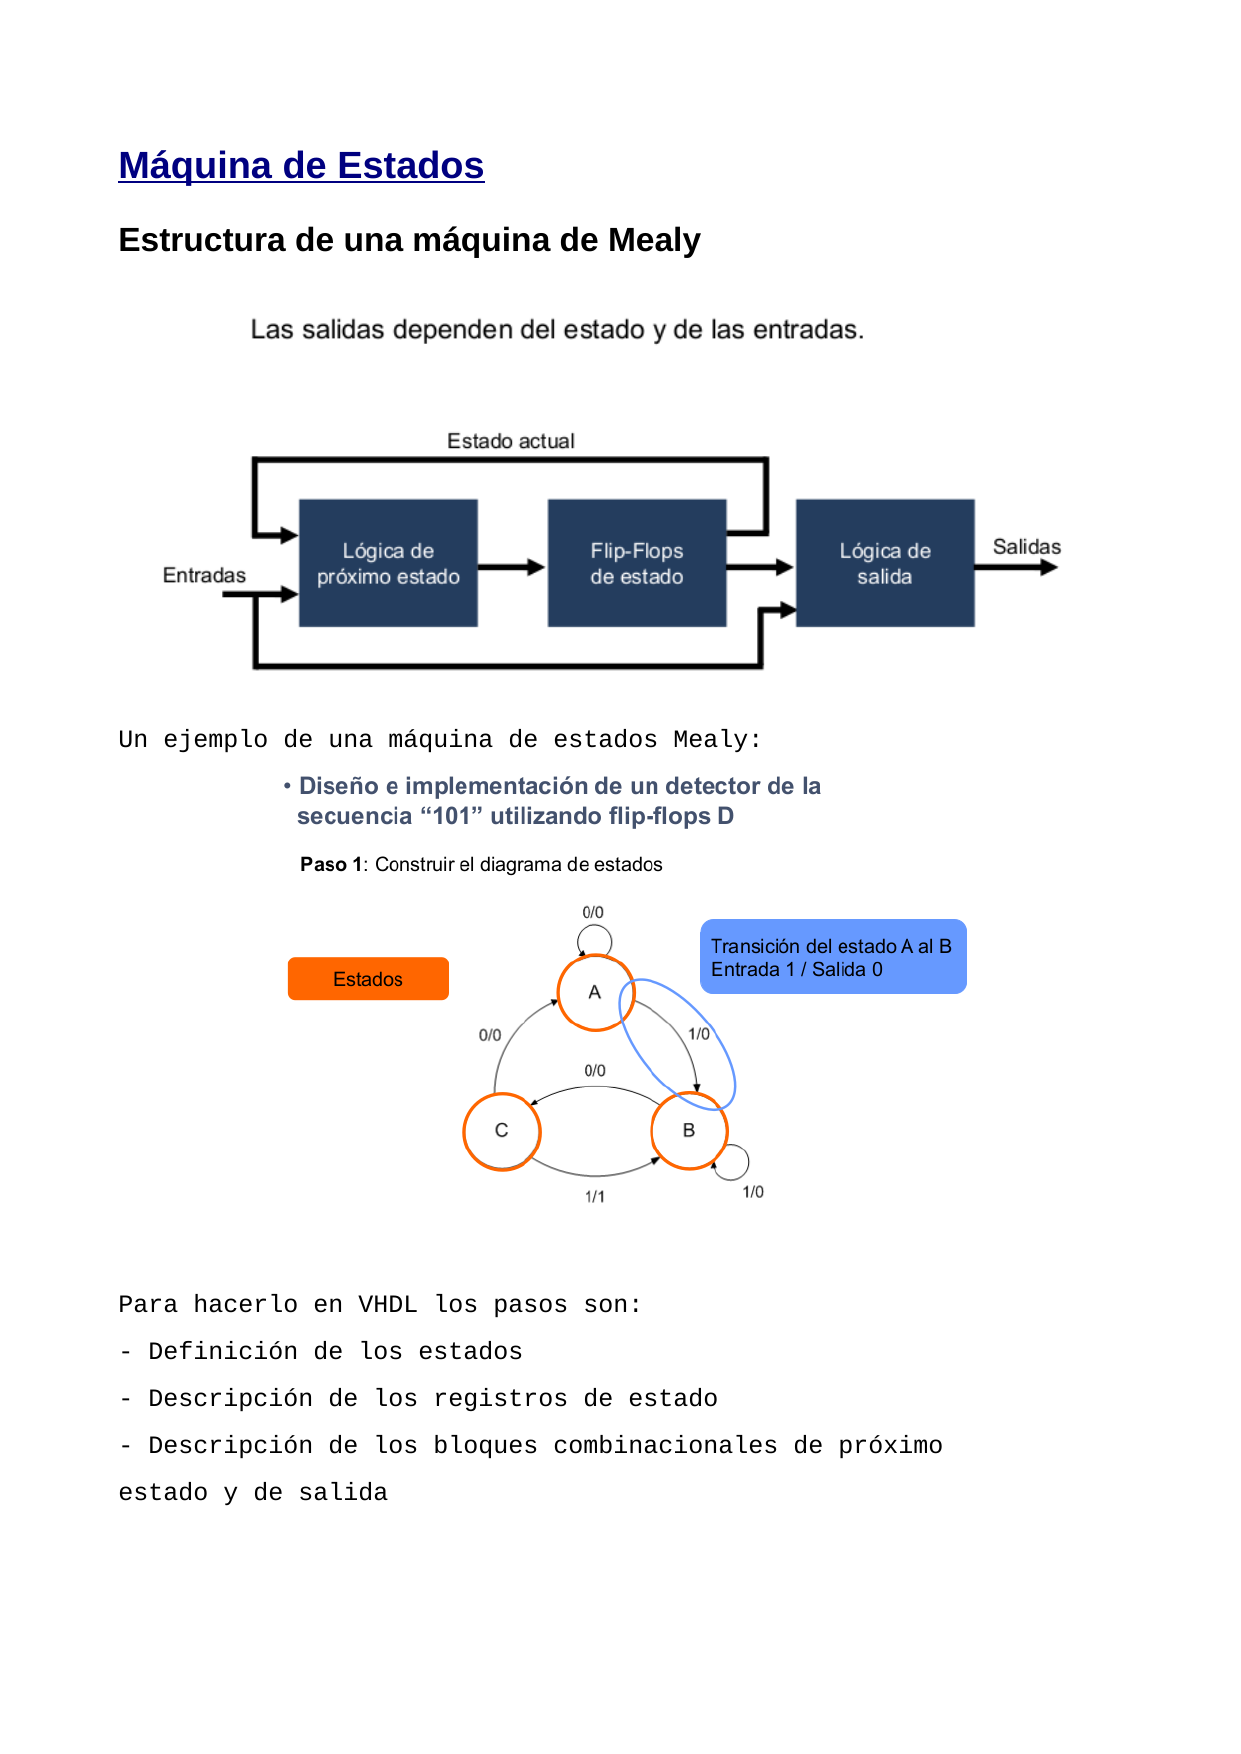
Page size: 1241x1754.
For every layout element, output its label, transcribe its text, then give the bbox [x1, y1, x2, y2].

text - Descripción de los bloques combinacionales de próximo [118, 1433, 1122, 1461]
text estado y de salida [118, 1480, 1122, 1508]
picture [152, 306, 1077, 676]
text Para hacerlo en VHDL los pasos son: [118, 1292, 1122, 1320]
subtitle Máquina de Estados [118, 143, 1122, 187]
text - Descripción de los registros de estado [118, 1386, 1122, 1414]
text Un ejemplo de una máquina de estados Mealy: [118, 727, 1122, 755]
text - Definición de los estados [118, 1339, 1122, 1367]
subtitle Estructura de una máquina de Mealy [118, 220, 1122, 259]
picture [269, 773, 971, 1212]
